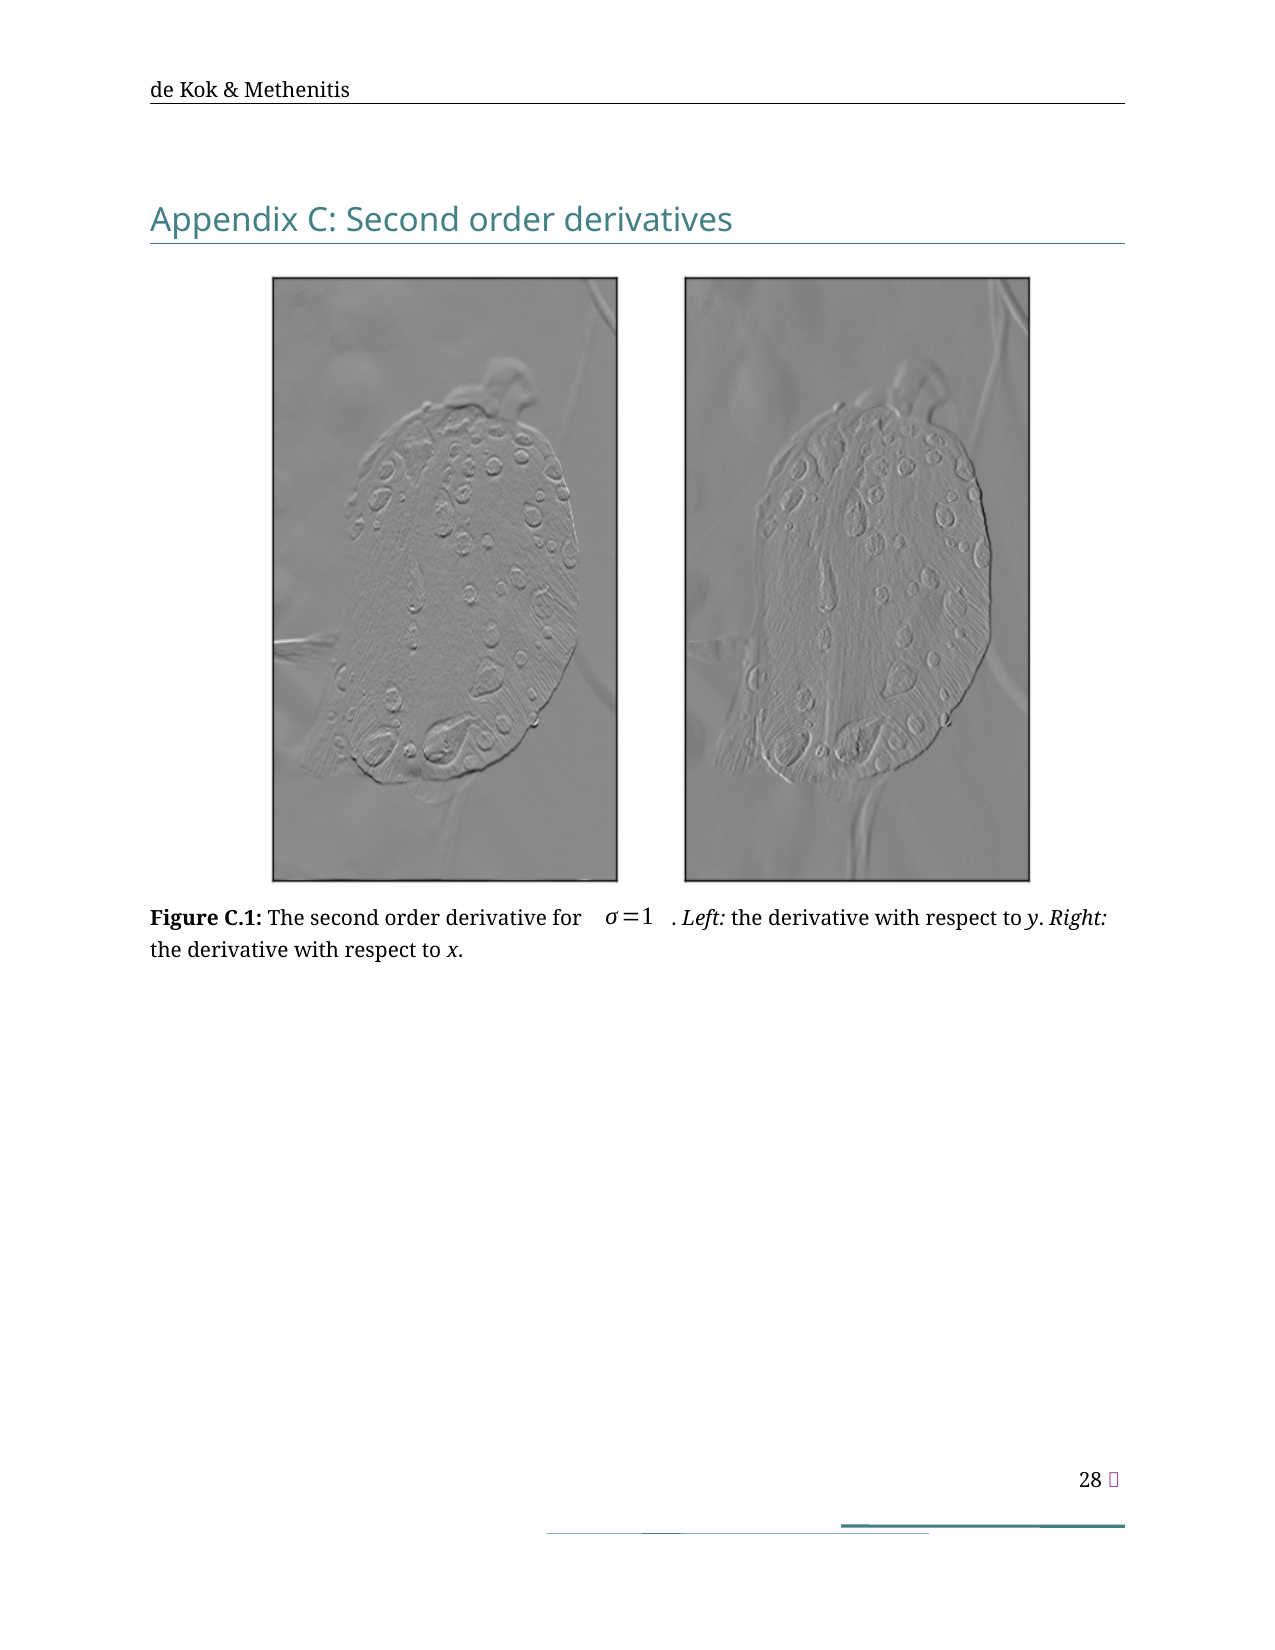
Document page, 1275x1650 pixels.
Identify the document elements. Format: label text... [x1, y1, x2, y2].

text Figure C.1: The second order derivative for . Left: the derivative with respect to y. Right: the derivative with respect to x. [150, 899, 1125, 964]
picture [150, 259, 1125, 899]
subtitle Appendix C: Second order derivatives [150, 195, 1125, 243]
